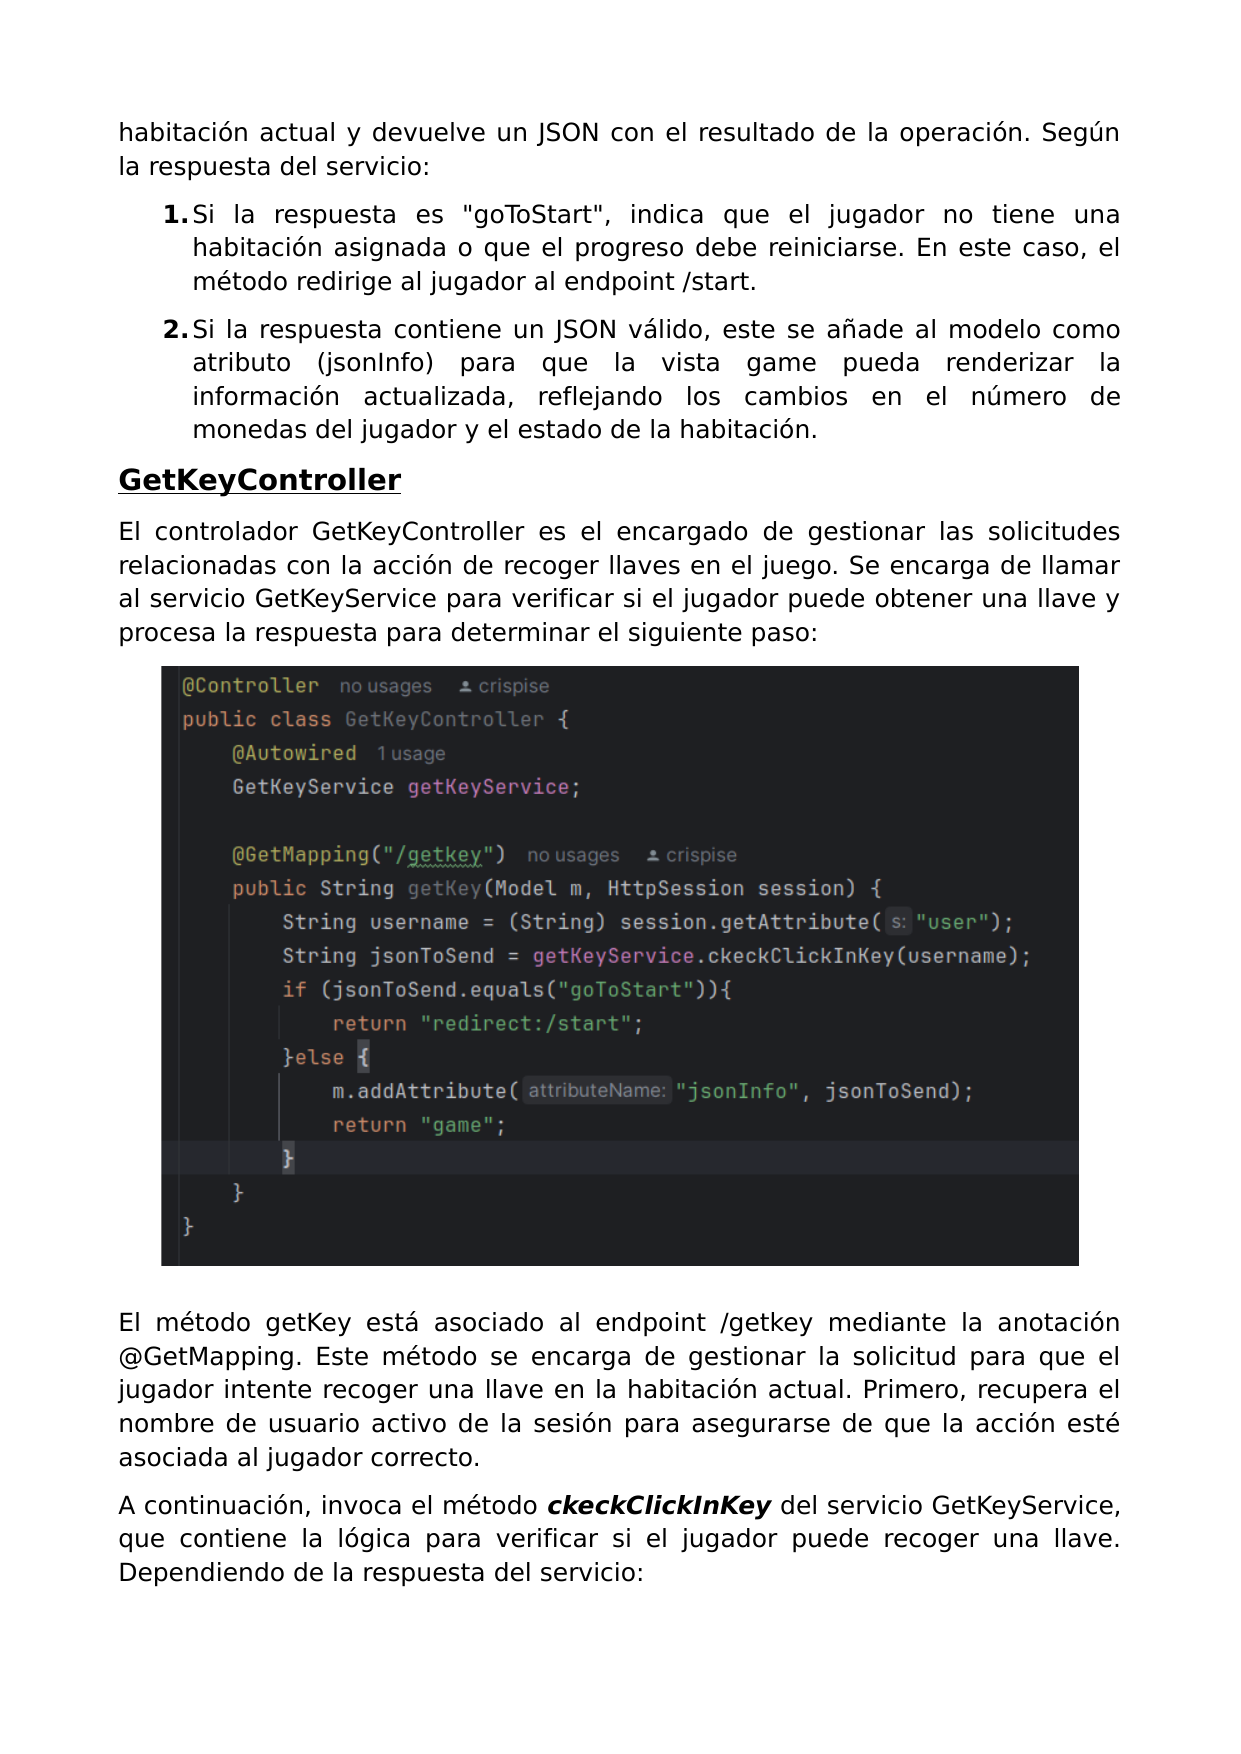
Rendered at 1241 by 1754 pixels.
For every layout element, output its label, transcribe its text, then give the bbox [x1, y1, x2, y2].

text El método getKey está asociado al endpoint /getkey mediante la anotación @GetMapping. Este método se encarga de gestionar la solicitud para que el jugador intente recoger una llave en la habitación actual. Primero, recupera el nombre de usuario activo de la sesión para asegurarse de que la acción esté asociada al jugador correcto. [118, 1308, 1122, 1472]
text A continuación, invoca el método ckeckClickInKey del servicio GetKeyService, que contiene la lógica para verificar si el jugador puede recoger una llave. Dependiendo de la respuesta del servicio: [118, 1491, 1122, 1587]
text habitación actual y devuelve un JSON con el resultado de la operación. Según la respuesta del servicio: [118, 118, 1122, 181]
picture [161, 666, 1079, 1266]
list Si la respuesta contiene un JSON válido, este se añade al modelo como atributo (jsonInfo) para que la vista game pueda renderizar la información actualizada, reflejando los cambios en el número de monedas del jugador y el estado de la habitación. [162, 315, 1122, 445]
text El controlador GetKeyController es el encargado de gestionar las solicitudes relacionadas con la acción de recoger llaves en el juego. Se encarga de llamar al servicio GetKeyService para verificar si el jugador puede obtener una llave y procesa la respuesta para determinar el siguiente paso: [118, 517, 1122, 647]
list Si la respuesta es "goToStart", indica que el jugador no tiene una habitación asignada o que el progreso debe reiniciarse. En este caso, el método redirige al jugador al endpoint /start. [162, 200, 1122, 296]
text GetKeyController [118, 464, 1122, 498]
